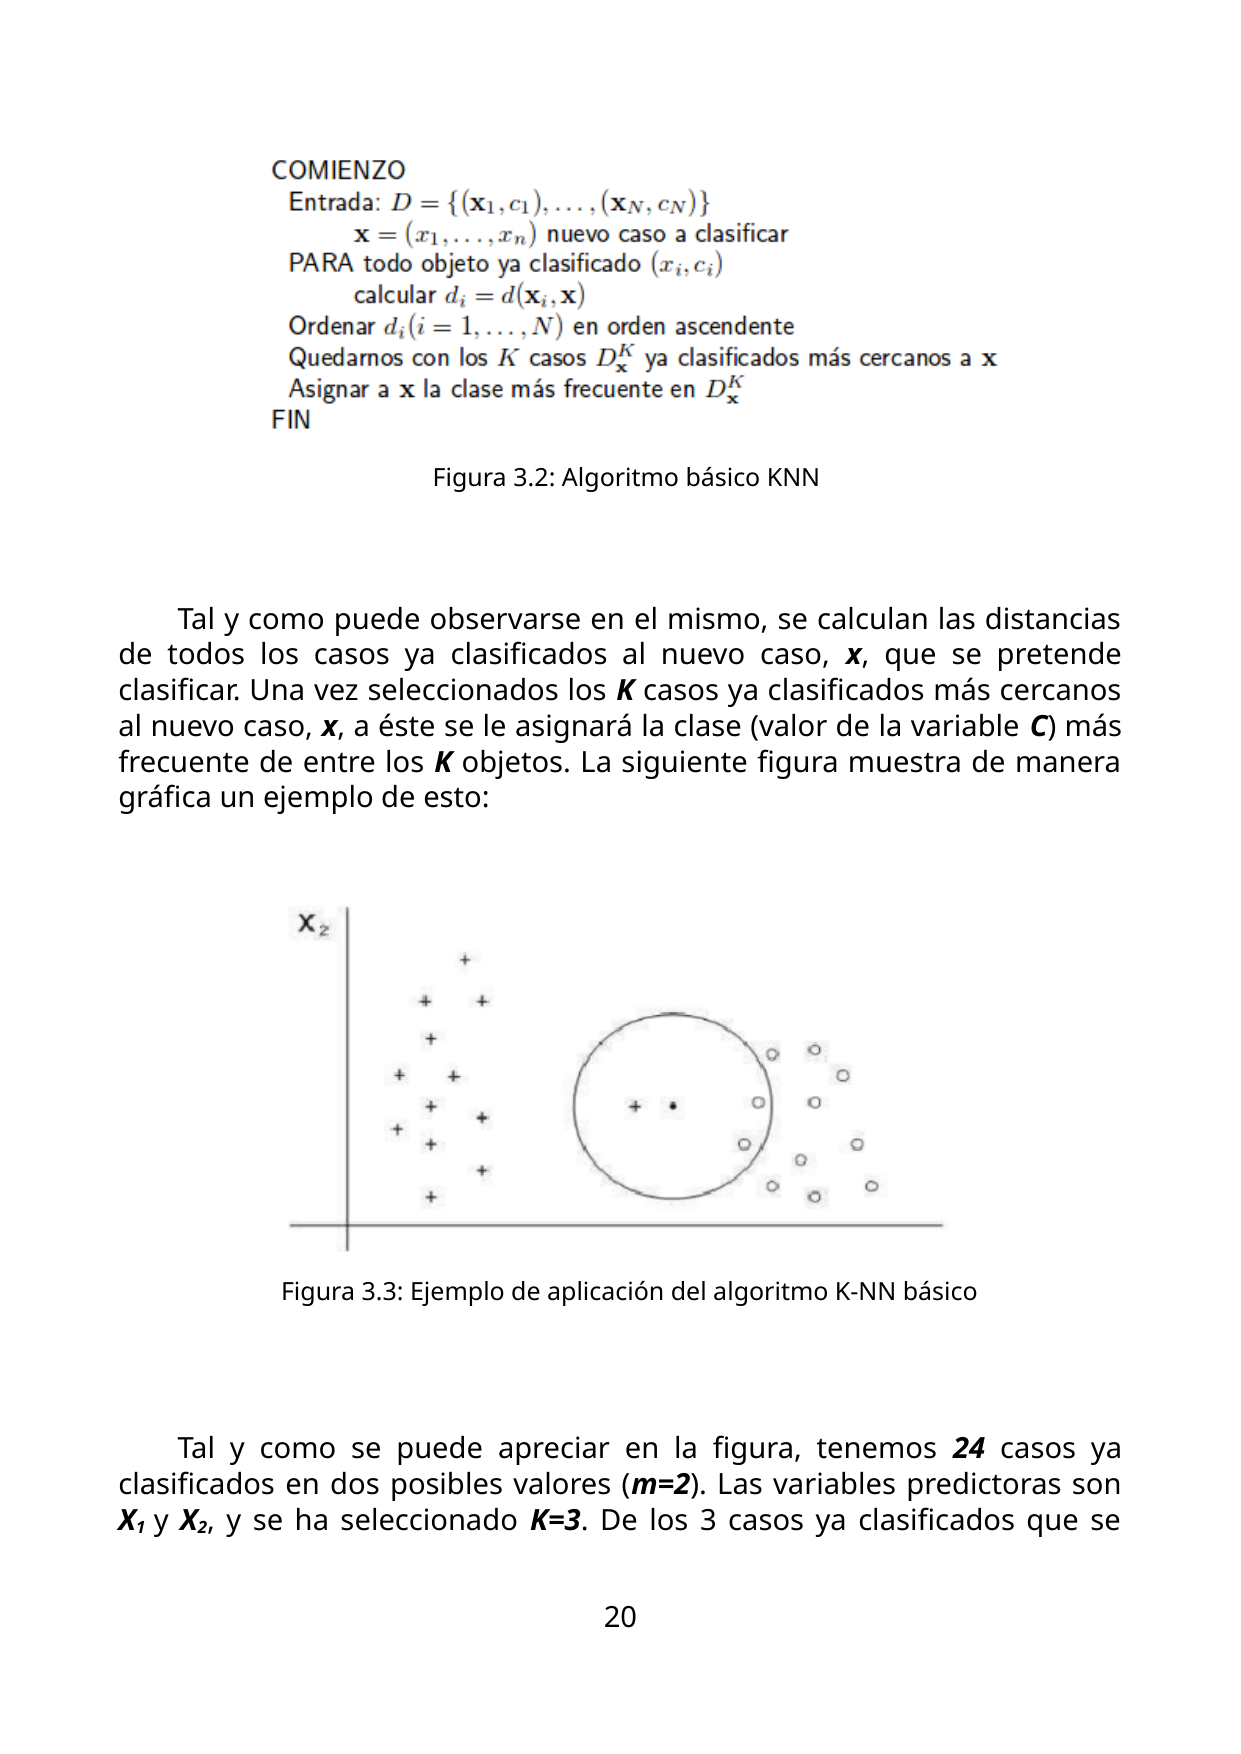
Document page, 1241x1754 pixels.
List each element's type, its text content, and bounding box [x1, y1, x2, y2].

text Tal y como se puede apreciar en la figura, tenemos 24 casos ya clasificados en dos posibles valores (m=2). Las variables predictoras son X1 y X2, y se ha seleccionado K=3. De los 3 casos ya clasificados que se [118, 1428, 1122, 1539]
picture [229, 148, 1024, 443]
picture [250, 872, 977, 1257]
text Figura 3.2: Algoritmo básico KNN [229, 443, 1023, 493]
text Figura 3.3: Ejemplo de aplicación del algoritmo K-NN básico [192, 876, 1067, 1308]
text Tal y como puede observarse en el mismo, se calculan las distancias de todos los casos ya clasificados al nuevo caso, x, que se pretende clasificar. Una vez seleccionados los K casos ya clasificados más cercanos al nuevo caso, x, a éste se le asignará la clase (valor de la variable C) más frecuente de entre los K objetos. La siguiente figura muestra de manera gráfica un ejemplo de esto: [118, 598, 1122, 816]
